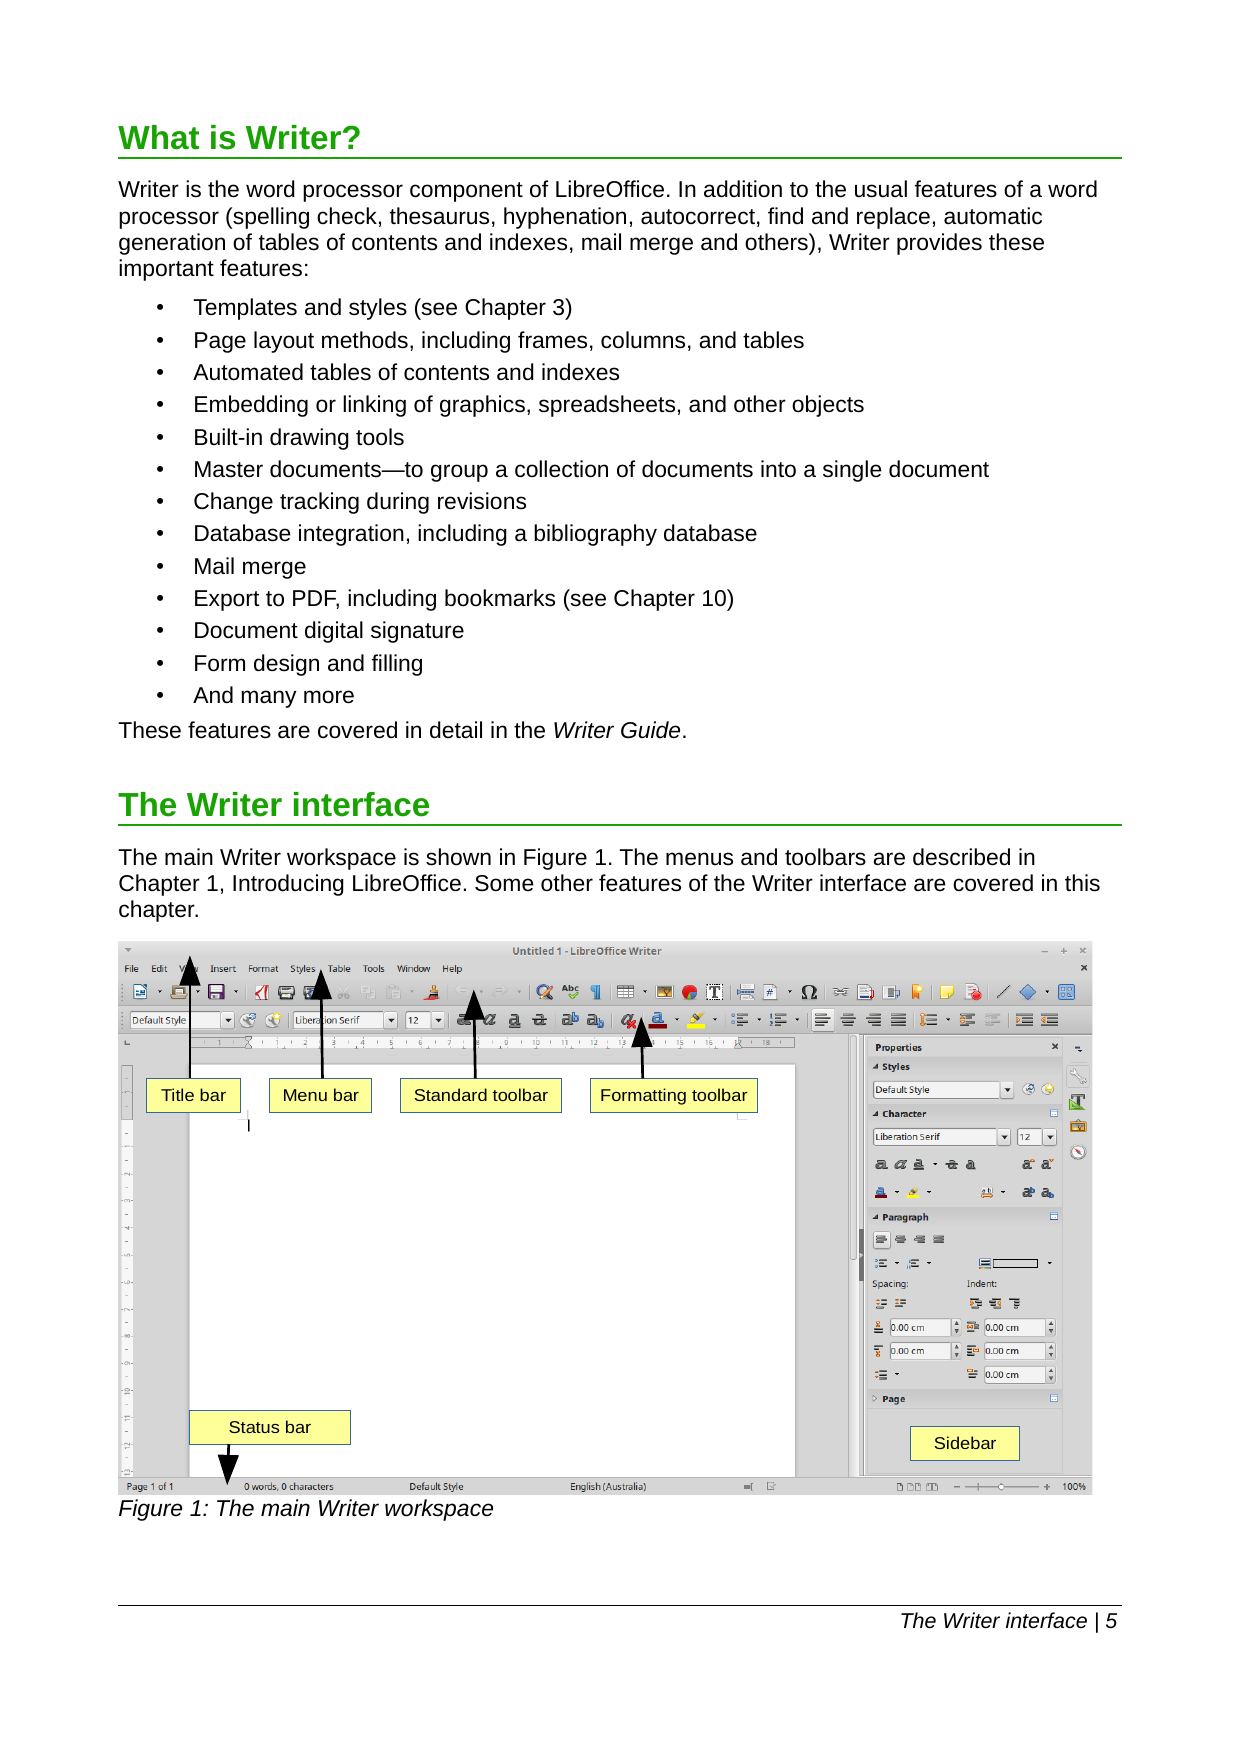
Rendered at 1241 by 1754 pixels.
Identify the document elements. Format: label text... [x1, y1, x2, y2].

list Built-in drawing tools [156, 423, 1122, 450]
text These features are covered in detail in the Writer Guide. [118, 717, 1122, 743]
list Change tracking during revisions [156, 488, 1122, 514]
list Mail merge [156, 553, 1122, 579]
list Page layout methods, including frames, columns, and tables [156, 327, 1122, 353]
subtitle What is Writer? [118, 118, 1122, 157]
subtitle The Writer interface [118, 785, 1122, 824]
list Form design and filling [156, 649, 1122, 676]
list Document digital signature [156, 617, 1122, 643]
list Database integration, including a bibliography database [156, 520, 1122, 547]
list Templates and styles (see Chapter 3) [156, 294, 1122, 321]
list Export to PDF, including bookmarks (see Chapter 10) [156, 585, 1122, 611]
list And many more [156, 682, 1122, 708]
list Embedding or linking of graphics, spreadsheets, and other objects [156, 391, 1122, 417]
list Automated tables of contents and indexes [156, 359, 1122, 385]
text Figure 1: The main Writer workspace [118, 1495, 1122, 1521]
text The main Writer workspace is shown in Figure 1. The menus and toolbars are described in Chapter 1, Introducing LibreOffice. Some other features of the Writer interface are covered in this chapter. [118, 843, 1122, 923]
text Writer is the word processor component of LibreOffice. In addition to the usual features of a word processor (spelling check, thesaurus, hyphenation, autocorrect, find and replace, automatic generation of tables of contents and indexes, mail merge and others), Writer provides these important features: [118, 176, 1122, 282]
list Master documents—to group a collection of documents into a single document [156, 456, 1122, 482]
